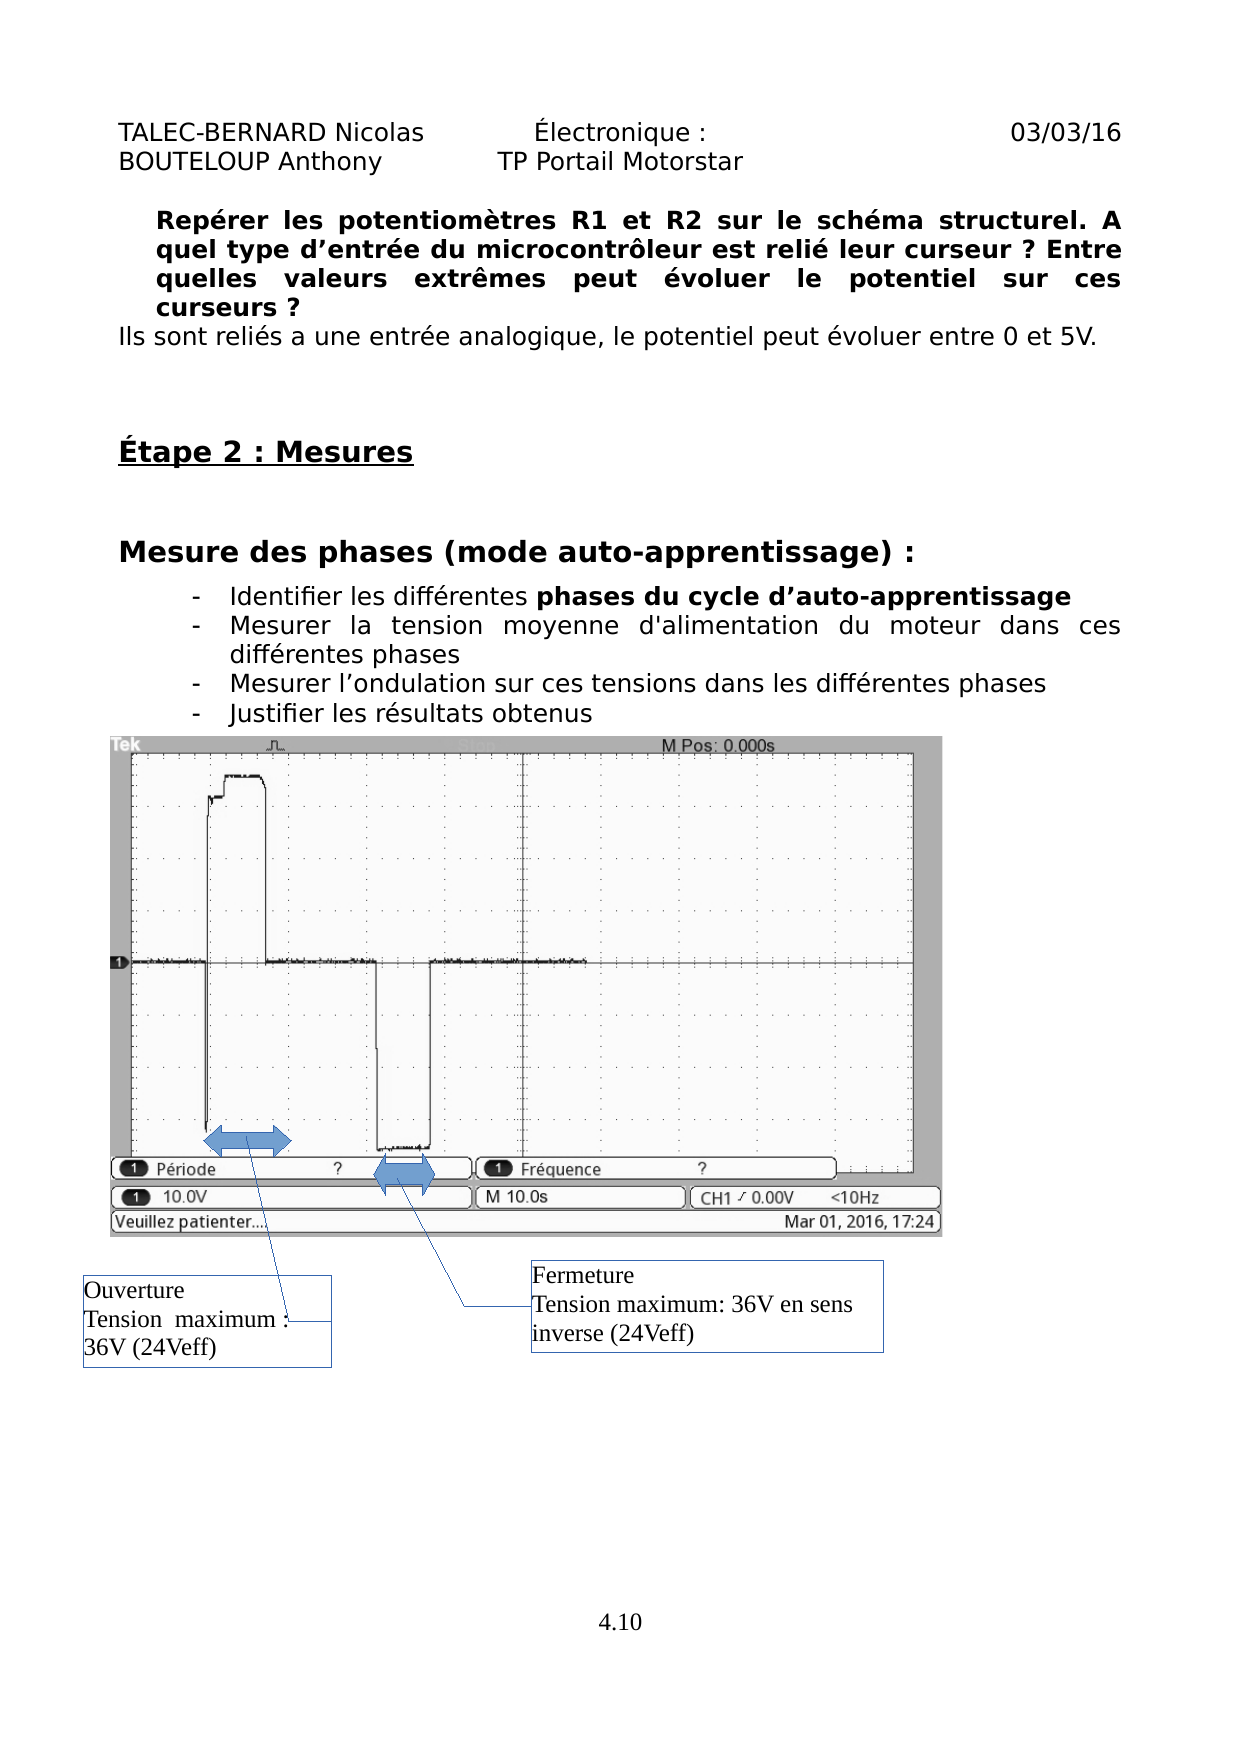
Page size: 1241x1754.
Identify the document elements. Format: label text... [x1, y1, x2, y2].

list Identifier les différentes phases du cycle d’auto-apprentissage [192, 582, 1122, 611]
list Repérer les potentiomètres R1 et R2 sur le schéma structurel. A quel type d’entrée du microcontrôleur est relié leur curseur ? Entre quelles valeurs extrêmes peut évoluer le potentiel sur ces curseurs ? [118, 206, 1122, 323]
picture [110, 736, 943, 1237]
list Mesurer l’ondulation sur ces tensions dans les différentes phases [192, 670, 1122, 699]
list Justifier les résultats obtenus [192, 699, 1122, 728]
subtitle Mesure des phases (mode auto-apprentissage) : [118, 536, 1122, 570]
text Ils sont reliés a une entrée analogique, le potentiel peut évoluer entre 0 et 5V. [118, 323, 1122, 352]
subtitle Étape 2 : Mesures [118, 435, 1122, 469]
list Mesurer la tension moyenne d'alimentation du moteur dans ces différentes phases [192, 611, 1122, 670]
